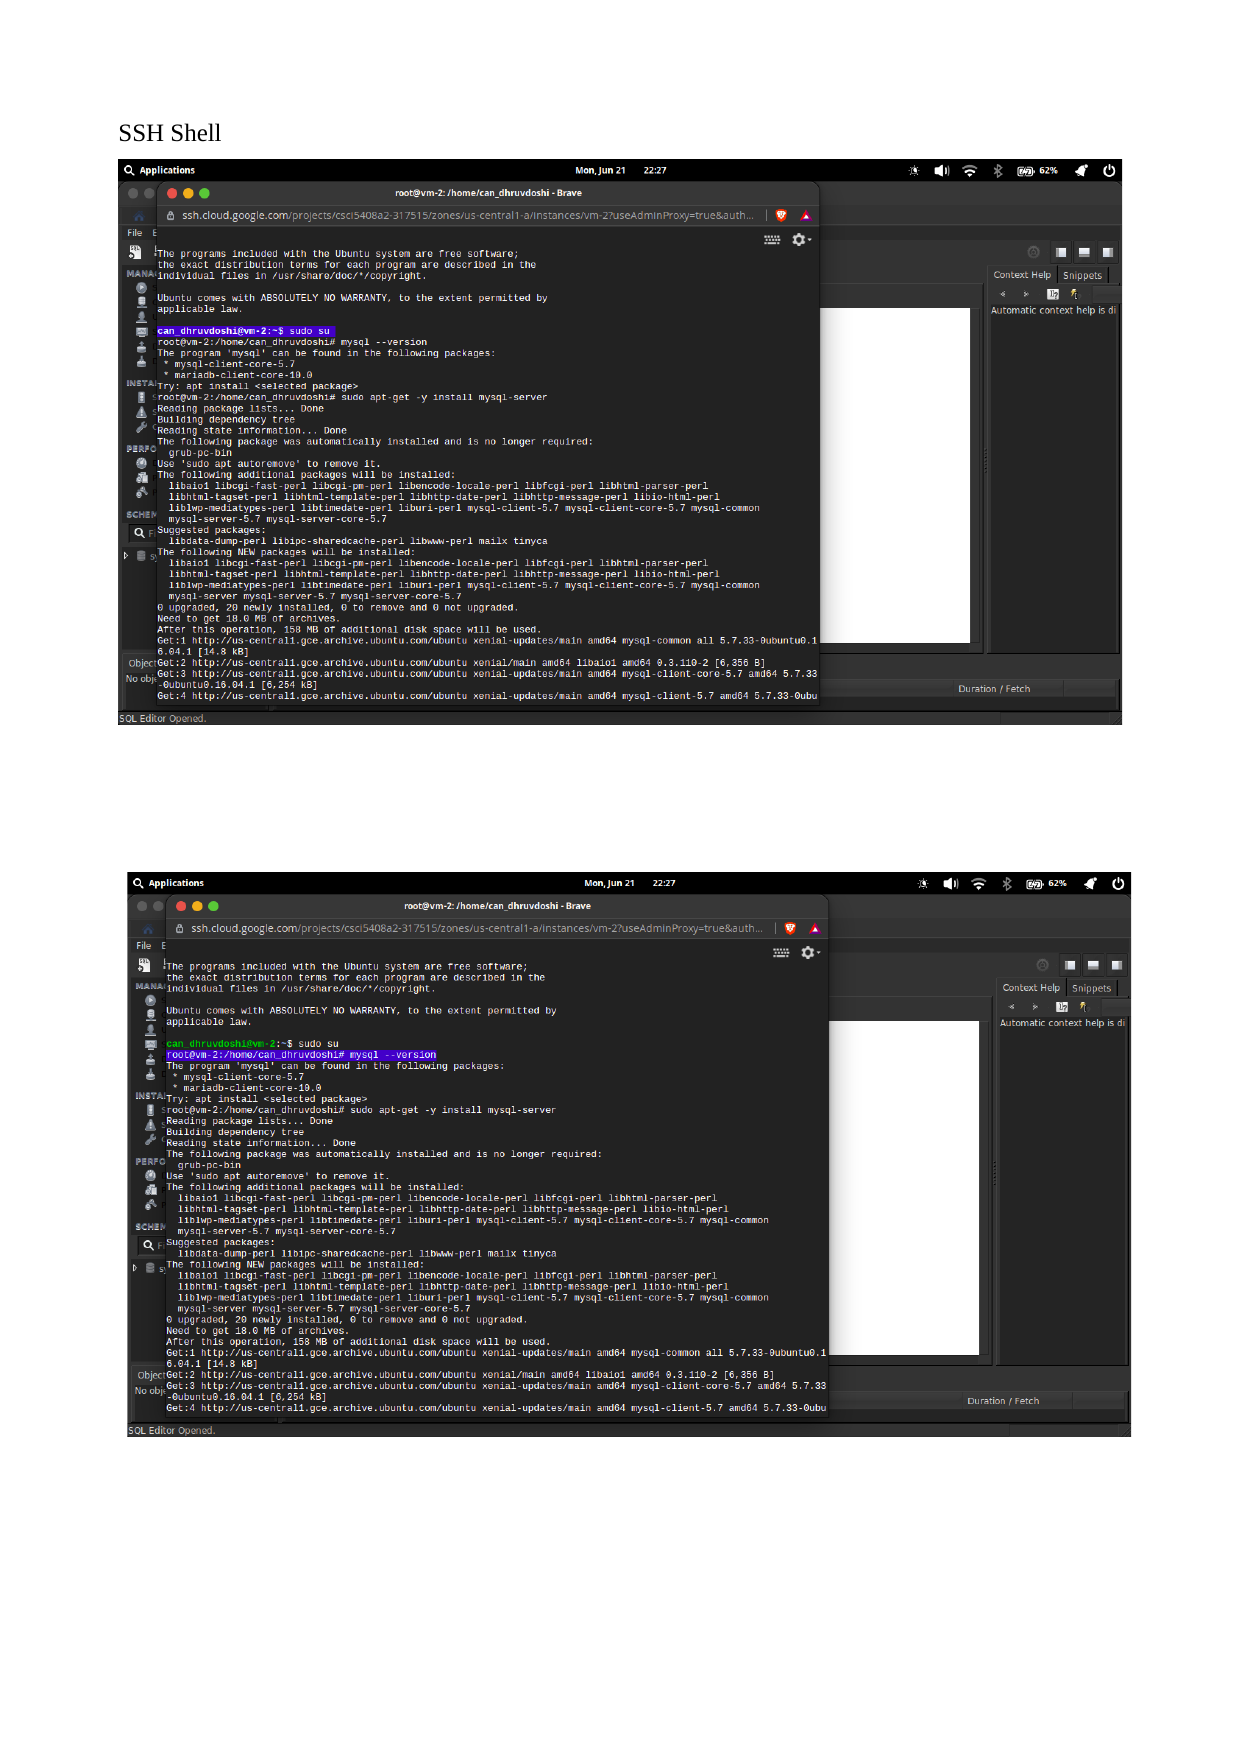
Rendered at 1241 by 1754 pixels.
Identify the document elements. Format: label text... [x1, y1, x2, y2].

picture [127, 872, 1132, 1437]
picture [118, 159, 1123, 725]
text SSH Shell [118, 118, 1122, 147]
